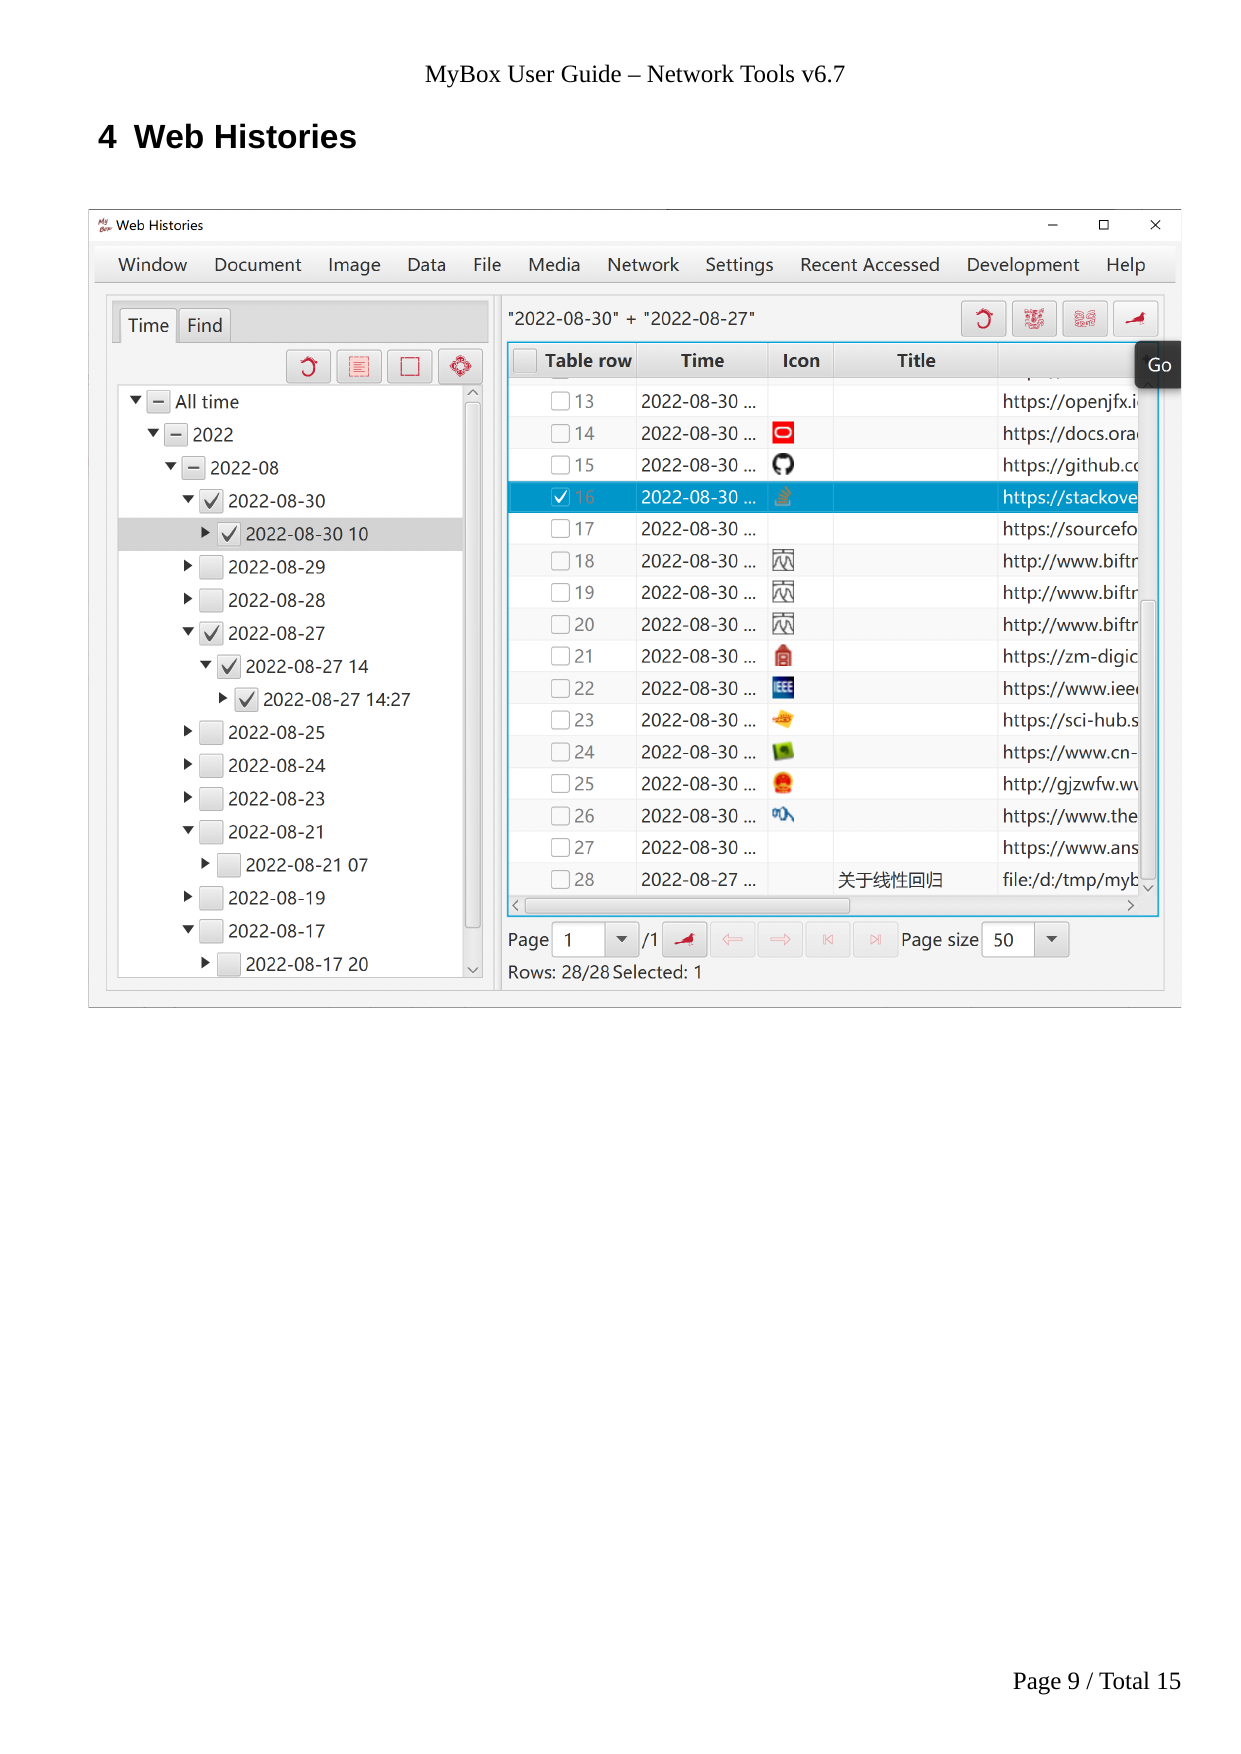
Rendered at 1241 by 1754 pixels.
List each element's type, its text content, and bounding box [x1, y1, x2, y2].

subtitle Web Histories [88, 117, 1181, 156]
picture [88, 209, 1182, 1008]
